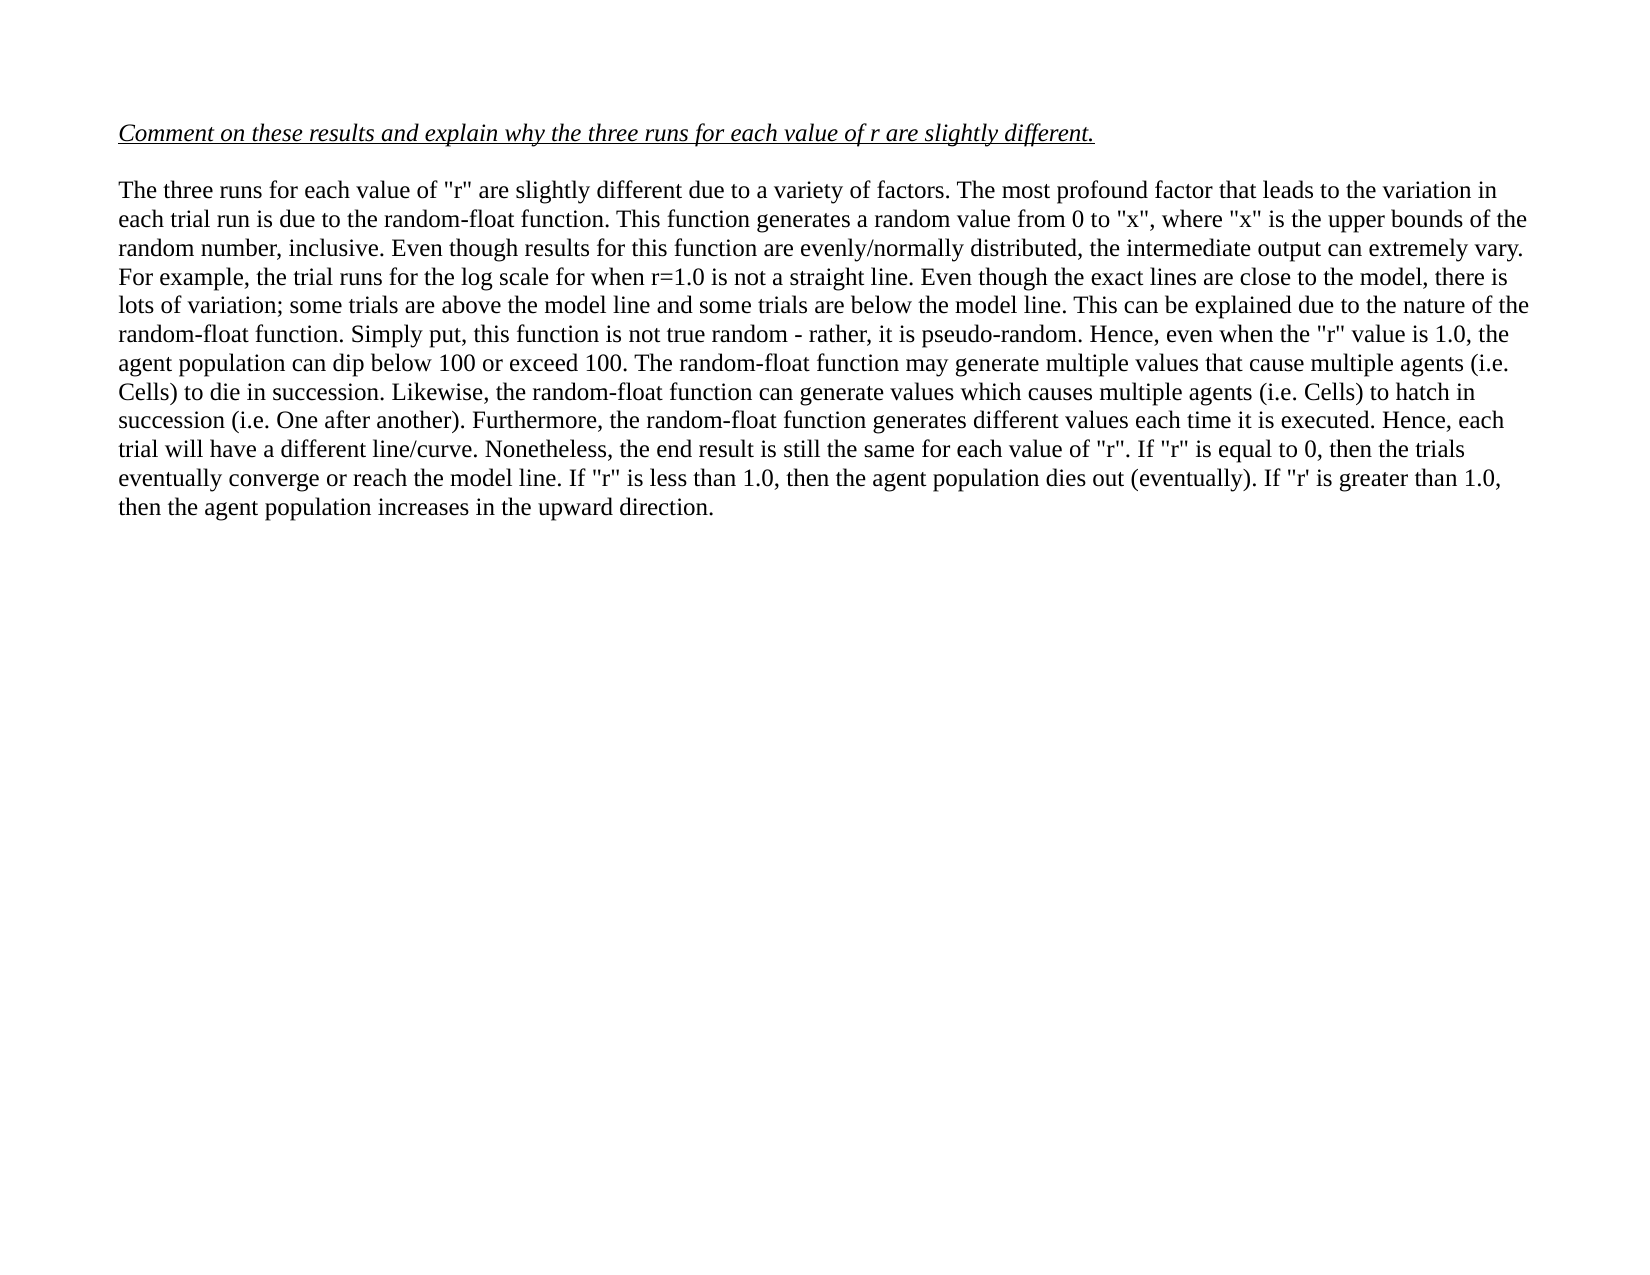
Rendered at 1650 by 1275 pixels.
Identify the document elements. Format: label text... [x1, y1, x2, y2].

text Comment on these results and explain why the three runs for each value of r are slightly different. [118, 118, 1532, 147]
text The three runs for each value of "r" are slightly different due to a variety of factors. The most profound factor that leads to the variation in each trial run is due to the random-float function. This function generates a random value from 0 to "x", where "x" is the upper bounds of the random number, inclusive. Even though results for this function are evenly/normally distributed, the intermediate output can extremely vary. For example, the trial runs for the log scale for when r=1.0 is not a straight line. Even though the exact lines are close to the model, there is lots of variation; some trials are above the model line and some trials are below the model line. This can be explained due to the nature of the random-float function. Simply put, this function is not true random - rather, it is pseudo-random. Hence, even when the "r" value is 1.0, the agent population can dip below 100 or exceed 100. The random-float function may generate multiple values that cause multiple agents (i.e. Cells) to die in succession. Likewise, the random-float function can generate values which causes multiple agents (i.e. Cells) to hatch in succession (i.e. One after another). Furthermore, the random-float function generates different values each time it is executed. Hence, each trial will have a different line/curve. Nonetheless, the end result is still the same for each value of "r". If "r" is equal to 0, then the trials eventually converge or reach the model line. If "r" is less than 1.0, then the agent population dies out (eventually). If "r' is greater than 1.0, then the agent population increases in the upward direction. [118, 176, 1532, 521]
